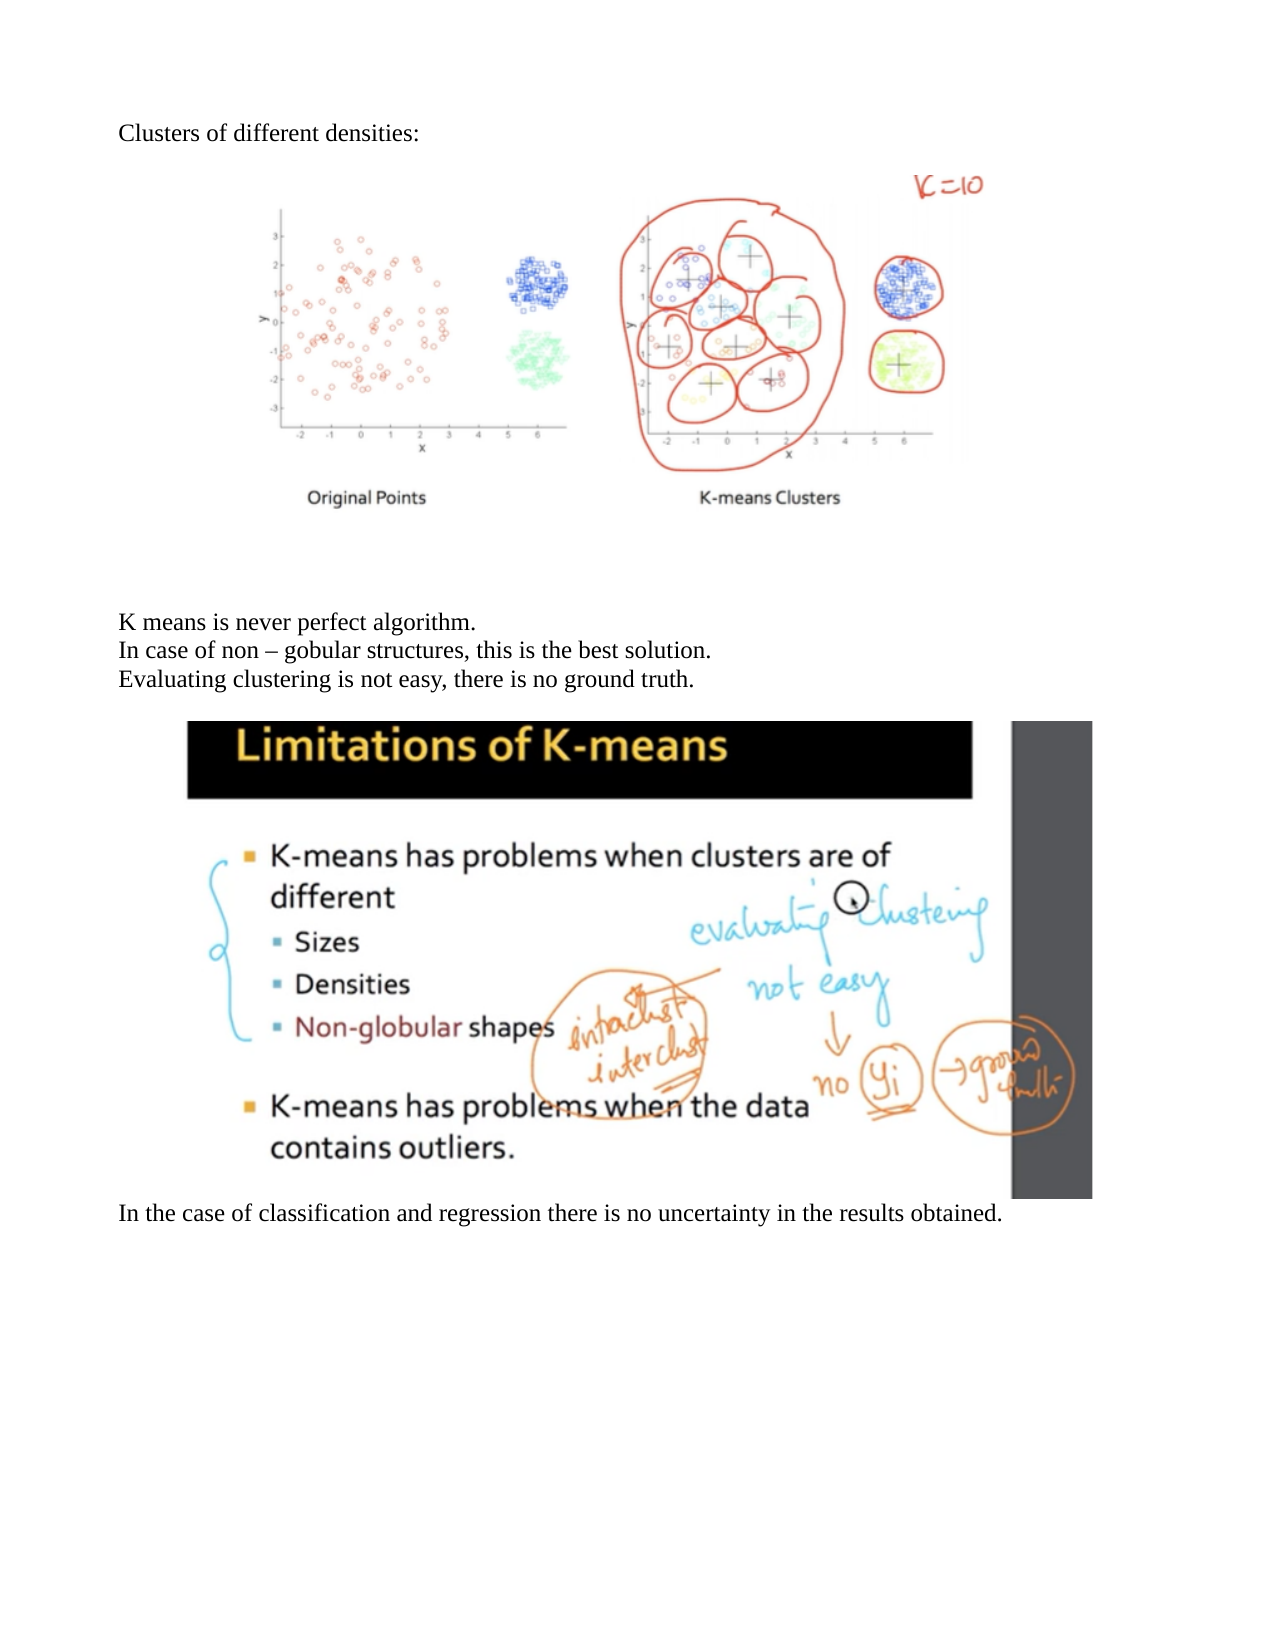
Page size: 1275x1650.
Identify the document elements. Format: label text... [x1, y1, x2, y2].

picture [241, 175, 1034, 514]
text Clusters of different densities: [118, 118, 1157, 147]
text Evaluating clustering is not easy, there is no ground truth. [118, 664, 1157, 693]
text In the case of classification and regression there is no uncertainty in the results obtained. [118, 722, 1157, 1227]
text K means is never perfect algorithm. [118, 607, 1157, 636]
text In case of non – gobular structures, this is the best solution. [118, 636, 1157, 664]
picture [182, 721, 1093, 1199]
